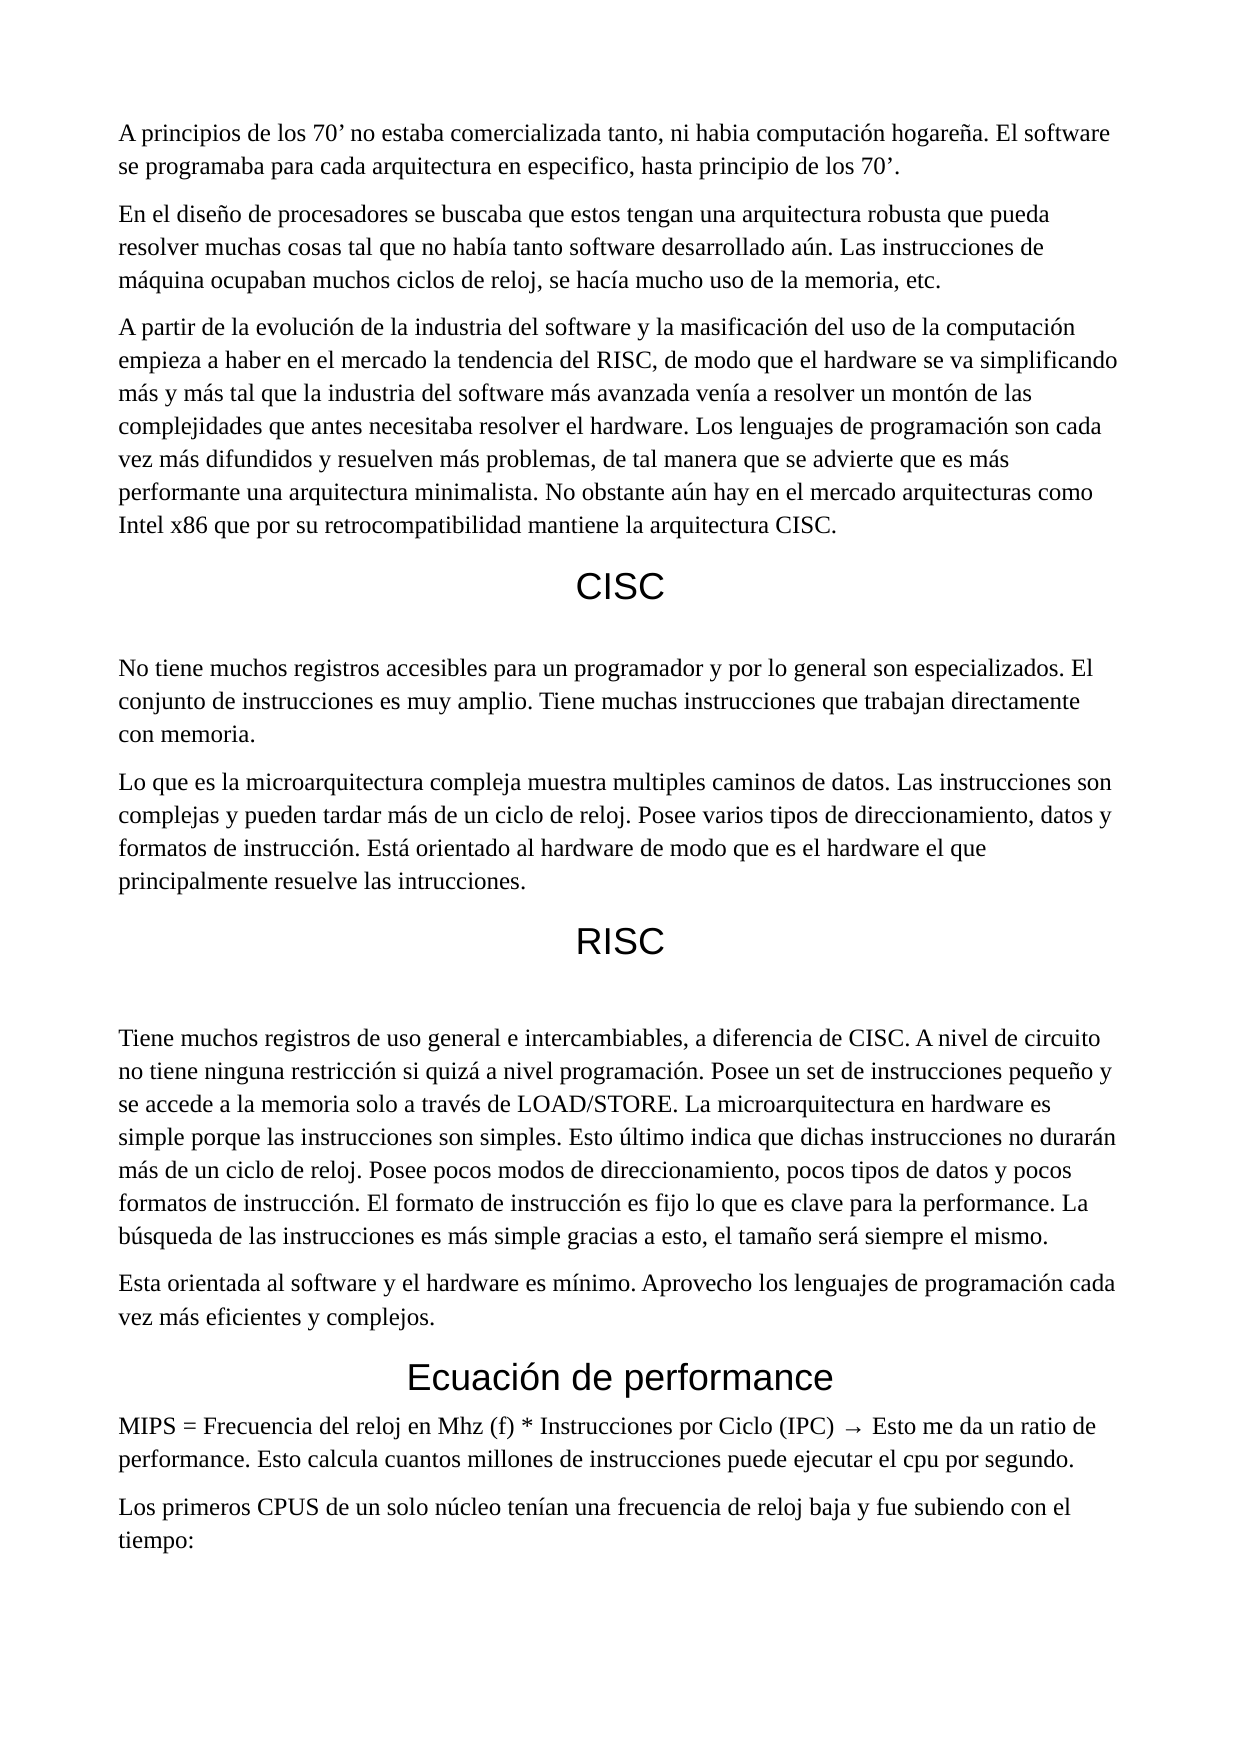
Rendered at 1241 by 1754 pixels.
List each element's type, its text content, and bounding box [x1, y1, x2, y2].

text Los primeros CPUS de un solo núcleo tenían una frecuencia de reloj baja y fue subiendo con el tiempo: [118, 1492, 1122, 1553]
text MIPS = Frecuencia del reloj en Mhz (f) * Instrucciones por Ciclo (IPC) → Esto me da un ratio de performance. Esto calcula cuantos millones de instrucciones puede ejecutar el cpu por segundo. [118, 1411, 1122, 1473]
text En el diseño de procesadores se buscaba que estos tengan una arquitectura robusta que pueda resolver muchas cosas tal que no había tanto software desarrollado aún. Las instrucciones de máquina ocupaban muchos ciclos de reloj, se hacía mucho uso de la memoria, etc. [118, 199, 1122, 293]
text No tiene muchos registros accesibles para un programador y por lo general son especializados. El conjunto de instrucciones es muy amplio. Tiene muchas instrucciones que trabajan directamente con memoria. [118, 620, 1122, 748]
text Lo que es la microarquitectura compleja muestra multiples caminos de datos. Las instrucciones son complejas y pueden tardar más de un ciclo de reloj. Posee varios tipos de direccionamiento, datos y formatos de instrucción. Está orientado al hardware de modo que es el hardware el que principalmente resuelve las intrucciones. [118, 767, 1122, 894]
subtitle Ecuación de performance [118, 1355, 1122, 1398]
text A principios de los 70’ no estaba comercializada tanto, ni habia computación hogareña. El software se programaba para cada arquitectura en especifico, hasta principio de los 70’. [118, 118, 1122, 180]
text Tiene muchos registros de uso general e intercambiables, a diferencia de CISC. A nivel de circuito no tiene ninguna restricción si quizá a nivel programación. Posee un set de instrucciones pequeño y se accede a la memoria solo a través de LOAD/STORE. La microarquitectura en hardware es simple porque las instrucciones son simples. Esto último indica que dichas instrucciones no durarán más de un ciclo de reloj. Posee pocos modos de direccionamiento, pocos tipos de datos y pocos formatos de instrucción. El formato de instrucción es fijo lo que es clave para la performance. La búsqueda de las instrucciones es más simple gracias a esto, el tamaño será siempre el mismo. [118, 1023, 1122, 1250]
subtitle RISC [118, 919, 1122, 963]
text A partir de la evolución de la industria del software y la masificación del uso de la computación empieza a haber en el mercado la tendencia del RISC, de modo que el hardware se va simplificando más y más tal que la industria del software más avanzada venía a resolver un montón de las complejidades que antes necesitaba resolver el hardware. Los lenguajes de programación son cada vez más difundidos y resuelven más problemas, de tal manera que se advierte que es más performante una arquitectura minimalista. No obstante aún hay en el mercado arquitecturas como Intel x86 que por su retrocompatibilidad mantiene la arquitectura CISC. [118, 312, 1122, 539]
subtitle CISC [118, 564, 1122, 607]
text Esta orientada al software y el hardware es mínimo. Aprovecho los lenguajes de programación cada vez más eficientes y complejos. [118, 1268, 1122, 1330]
